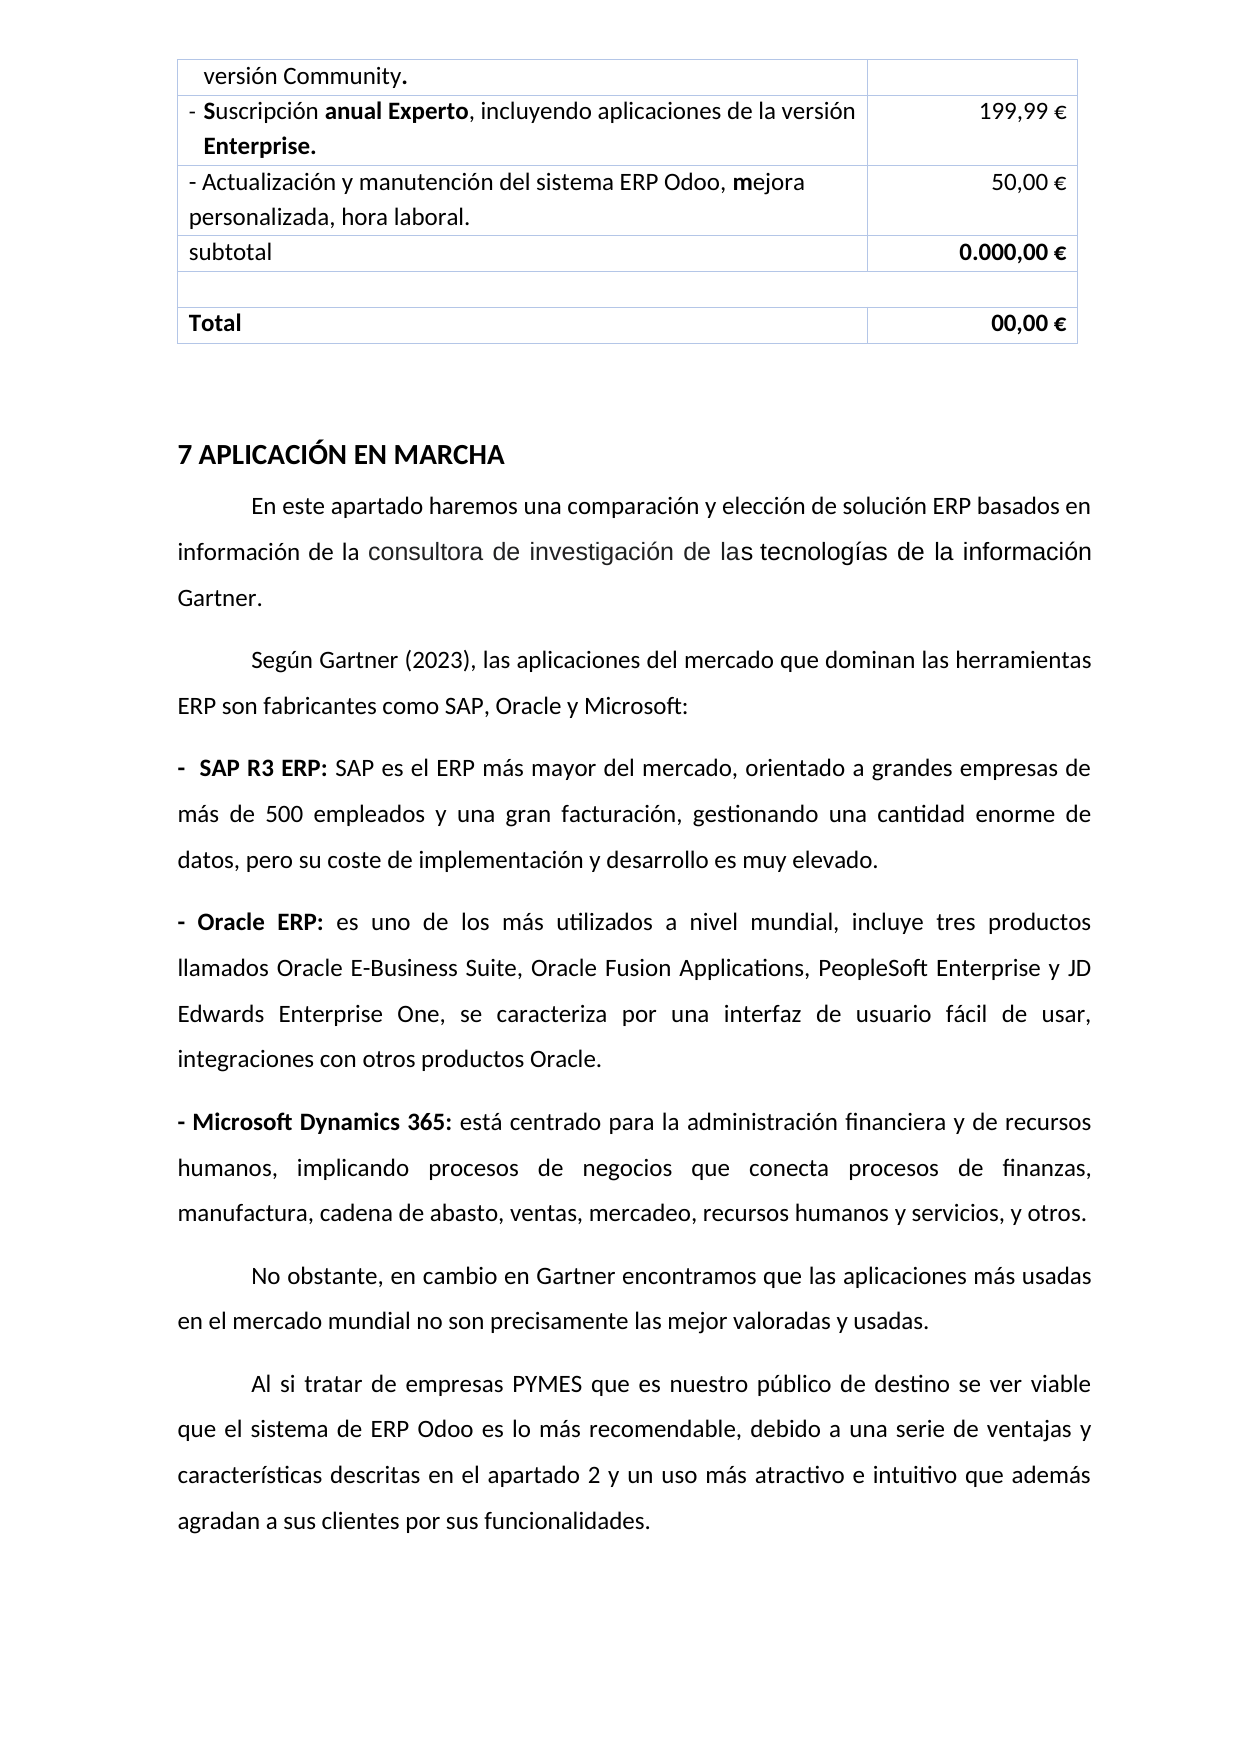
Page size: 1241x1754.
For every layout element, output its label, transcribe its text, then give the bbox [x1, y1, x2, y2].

text Según Gartner (2023), las aplicaciones del mercado que dominan las herramientas ERP son fabricantes como SAP, Oracle y Microsoft: [177, 644, 1093, 721]
text En este apartado haremos una comparación y elección de solución ERP basados en información de la consultora de investigación de las tecnologías de la información Gartner. [177, 491, 1093, 612]
table_cell subtotal [178, 236, 867, 271]
table_cell 199,99 € [868, 96, 1077, 165]
text - Oracle ERP: es uno de los más utilizados a nivel mundial, incluye tres productos llamados Oracle E-Business Suite, Oracle Fusion Applications, PeopleSoft Enterprise y JD Edwards Enterprise One, se caracteriza por una interfaz de usuario fácil de usar, integraciones con otros productos Oracle. [177, 906, 1093, 1074]
text - SAP R3 ERP: SAP es el ERP más mayor del mercado, orientado a grandes empresas de más de 500 empleados y una gran facturación, gestionando una cantidad enorme de datos, pero su coste de implementación y desarrollo es muy elevado. [177, 752, 1093, 874]
table_cell 50,00 € [868, 166, 1077, 235]
text 7 APLICACIÓN EN MARCHA [177, 436, 1093, 472]
text No obstante, en cambio en Gartner encontramos que las aplicaciones más usadas en el mercado mundial no son precisamente las mejor valoradas y usadas. [177, 1260, 1093, 1336]
text Al si tratar de empresas PYMES que es nuestro público de destino se ver viable que el sistema de ERP Odoo es lo más recomendable, debido a una serie de ventajas y características descritas en el apartado 2 y un uso más atractivo e intuitivo que además agradan a sus clientes por sus funcionalidades. [177, 1368, 1093, 1536]
table_cell 00,00 € [868, 308, 1077, 342]
table_cell Total [178, 308, 867, 342]
table_cell [178, 272, 1077, 307]
table_cell [868, 60, 1077, 94]
text - Microsoft Dynamics 365: está centrado para la administración financiera y de recursos humanos, implicando procesos de negocios que conecta procesos de finanzas, manufactura, cadena de abasto, ventas, mercadeo, recursos humanos y servicios, y otros. [177, 1106, 1093, 1228]
table_cell - Actualización y manutención del sistema ERP Odoo, mejora personalizada, hora laboral. [178, 166, 867, 235]
table_cell Suscripción anual Experto, incluyendo aplicaciones de la versión Enterprise. [178, 96, 867, 165]
table_cell 0.000,00 € [868, 236, 1077, 271]
table_cell versión Community. [178, 60, 867, 94]
